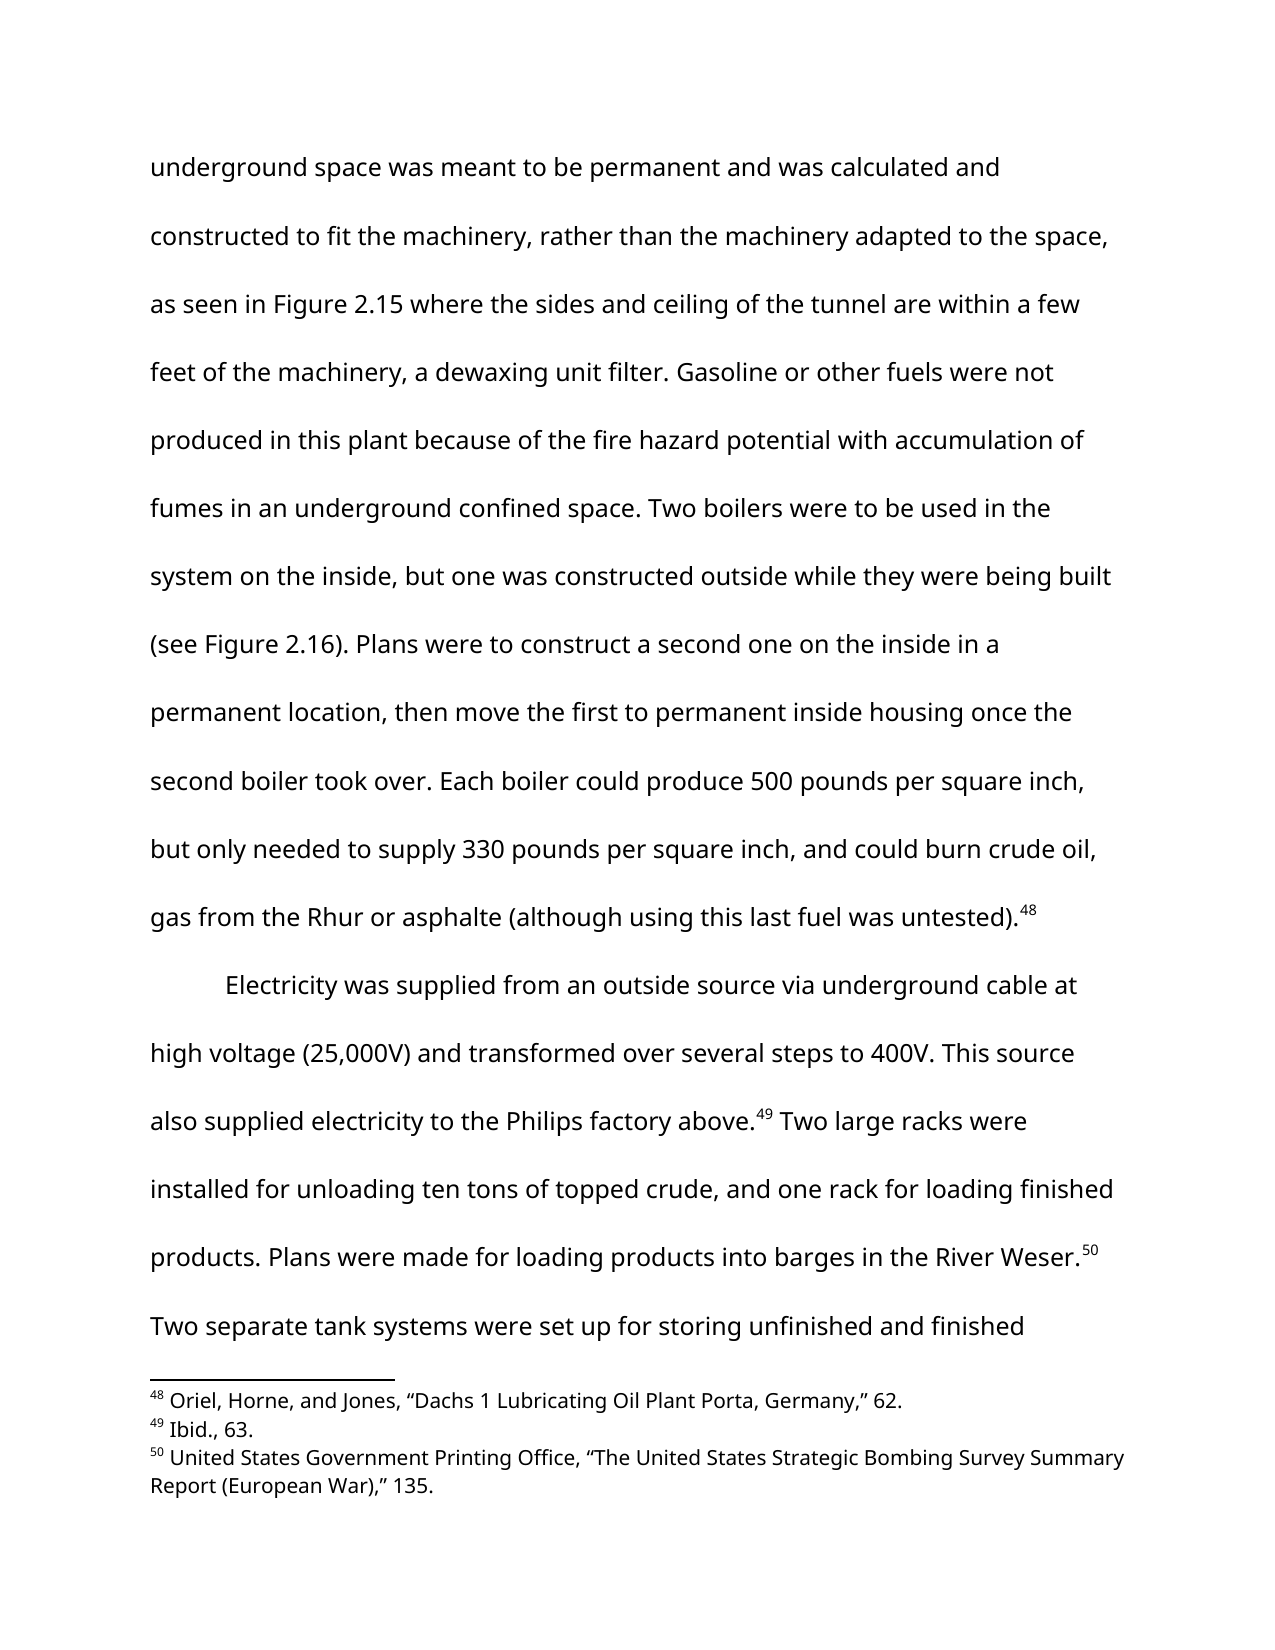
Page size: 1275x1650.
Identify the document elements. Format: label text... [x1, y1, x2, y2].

text Deurag-Nerag moved three existing units from their Misburg plant, “A two-stage vacuum distillation unit taking three side cuts on the primary unit and one on the secondary unit (Lummus design)" (see Figure 2.12), a “hot clay contact plant (Texaco design)”, and constructed two new units, a “furfural treating plant (copied from the Texaco furfural unit at Misberg [sic])” (see Figure 2.13) and a “dichlorethane dewaxing plant (Edeleanu design)” (see Figure 2.14). The underground space was meant to be permanent and was calculated and constructed to fit the machinery, rather than the machinery adapted to the space, as seen in Figure 2.15 where the sides and ceiling of the tunnel are within a few feet of the machinery, a dewaxing unit filter. Gasoline or other fuels were not produced in this plant because of the fire hazard potential with accumulation of fumes in an underground confined space. Two boilers were to be used in the system on the inside, but one was constructed outside while they were being built (see Figure 2.16). Plans were to construct a second one on the inside in a permanent location, then move the first to permanent inside housing once the second boiler took over. Each boiler could produce 500 pounds per square inch, but only needed to supply 330 pounds per square inch, and could burn crude oil, gas from the Rhur or asphalte (although using this last fuel was untested). [150, 150, 1125, 933]
text Electricity was supplied from an outside source via underground cable at high voltage (25,000V) and transformed over several steps to 400V. This source also supplied electricity to the Philips factory above. Two large racks were installed for unloading ten tons of topped crude, and one rack for loading finished products. Plans were made for loading products into barges in the River Weser. Two separate tank systems were set up for storing unfinished and finished [150, 967, 1125, 1342]
text United States Government Printing Office, “The United States Strategic Bombing Survey Summary Report (European War),” 135. [150, 1443, 1125, 1500]
text Oriel, Horne, and Jones, “Dachs 1 Lubricating Oil Plant Porta, Germany,” 62. [150, 1386, 1125, 1415]
text Ibid., 63. [150, 1415, 1125, 1443]
